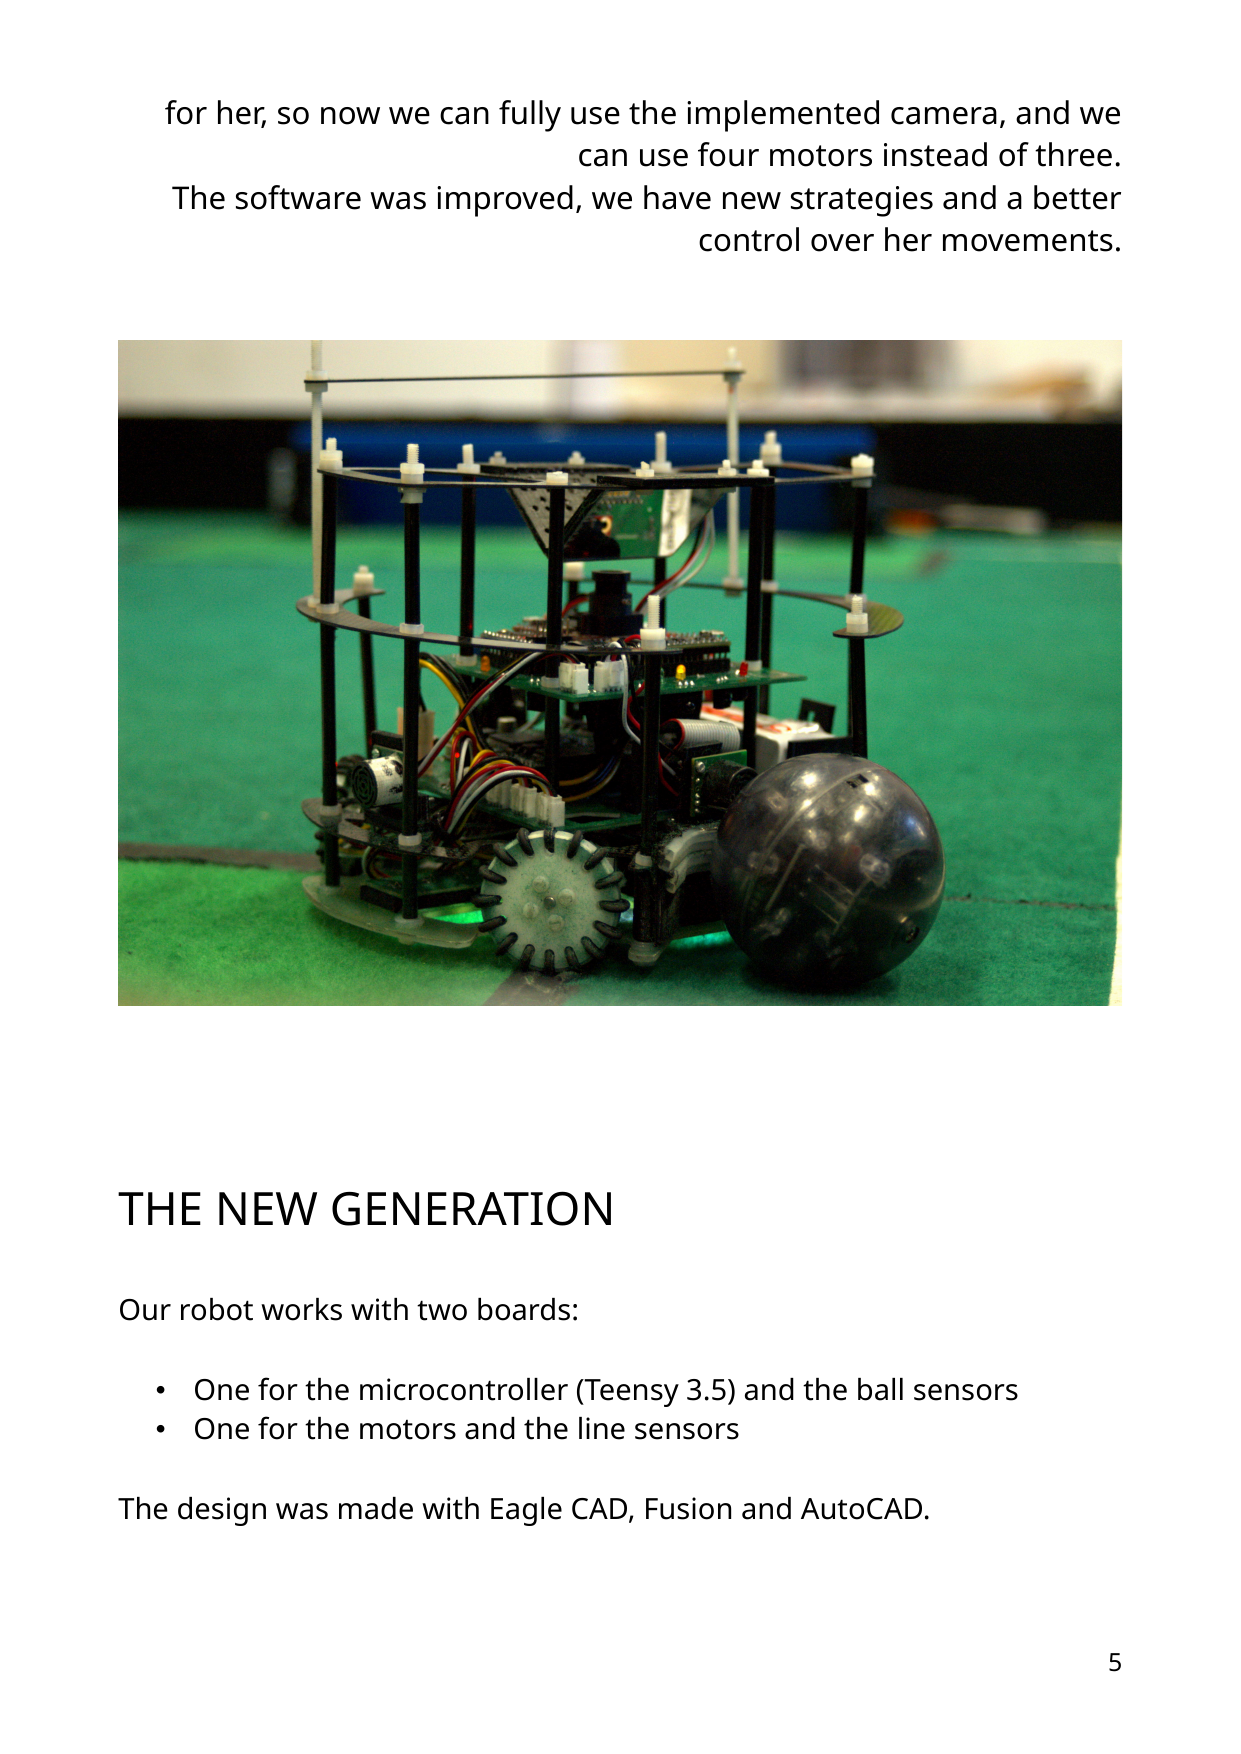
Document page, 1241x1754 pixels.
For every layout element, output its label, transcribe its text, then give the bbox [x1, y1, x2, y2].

text for her, so now we can fully use the implemented camera, and we can use four motors instead of three. [118, 91, 1122, 176]
text THE NEW GENERATION [118, 1176, 1122, 1238]
list One for the motors and the line sensors [156, 1409, 1122, 1448]
picture [118, 340, 1123, 1006]
text The software was improved, we have new strategies and a better control over her movements. [118, 176, 1122, 261]
text The design was made with Eagle CAD, Fusion and AutoCAD. [118, 1488, 1122, 1528]
text Our robot works with two boards: [118, 1289, 1122, 1329]
list One for the microcontroller (Teensy 3.5) and the ball sensors [156, 1369, 1122, 1409]
